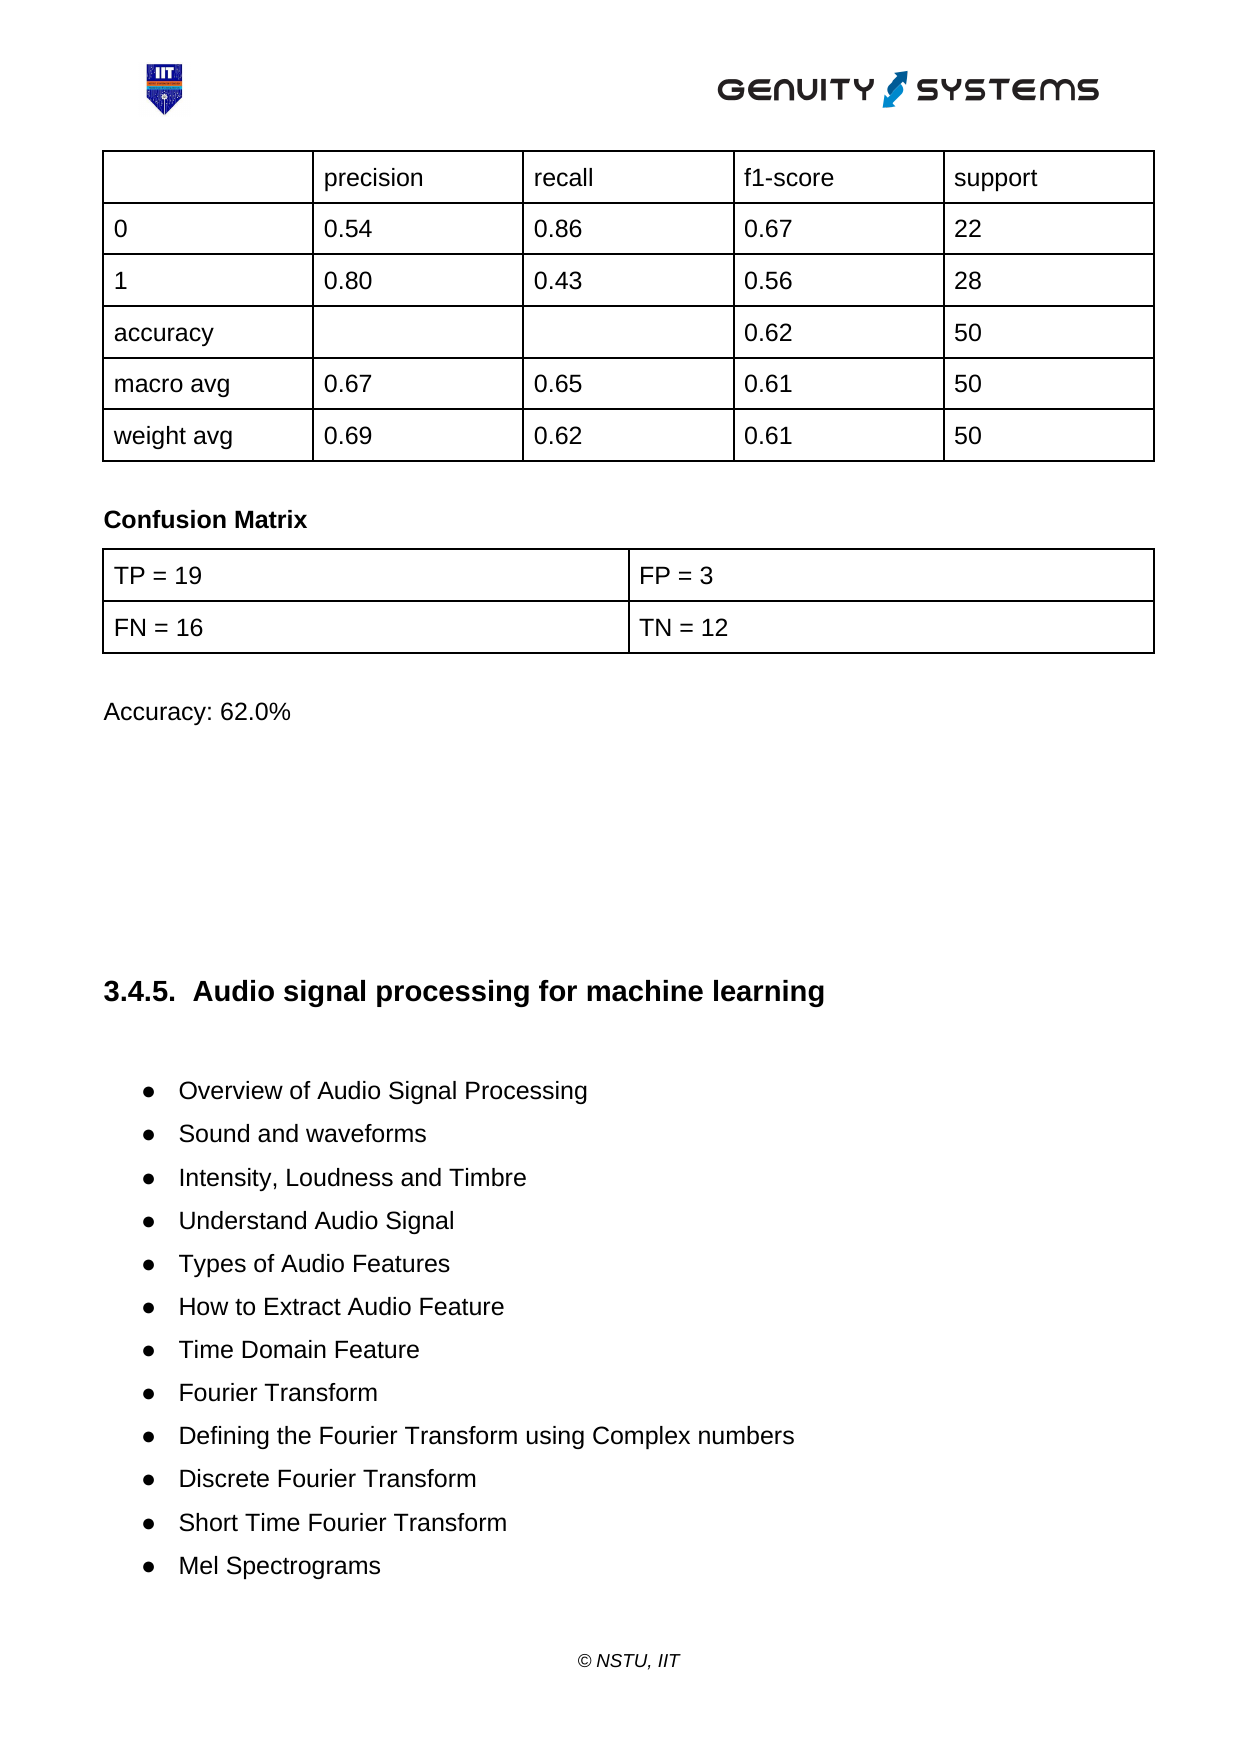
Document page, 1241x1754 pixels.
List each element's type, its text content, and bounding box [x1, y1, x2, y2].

table_cell 0.61 [735, 410, 943, 460]
table_cell 0.67 [314, 359, 522, 408]
table_header TP = 19 [104, 550, 628, 600]
table_cell 0.61 [735, 359, 943, 408]
table_header support [945, 152, 1153, 202]
table_cell 0.80 [314, 255, 522, 305]
table_cell 0.56 [735, 255, 943, 305]
list Defining the Fourier Transform using Complex numbers [141, 1421, 1153, 1450]
table_cell 0.43 [524, 255, 733, 305]
list Intensity, Loudness and Timbre [141, 1162, 1153, 1191]
list Discrete Fourier Transform [141, 1464, 1153, 1493]
table_header f1-score [735, 152, 943, 202]
list Short Time Fourier Transform [141, 1507, 1153, 1536]
list Mel Spectrograms [141, 1551, 1153, 1579]
table_cell TN = 12 [630, 602, 1153, 652]
picture [137, 62, 192, 117]
table_cell 22 [945, 204, 1153, 253]
table_cell 0.54 [314, 204, 522, 253]
table_cell FN = 16 [104, 602, 628, 652]
table_cell 0.62 [524, 410, 733, 460]
table_cell [524, 307, 733, 357]
table_cell 0.65 [524, 359, 733, 408]
table_cell 1 [104, 255, 312, 305]
picture [714, 70, 1101, 108]
list Types of Audio Features [141, 1249, 1153, 1277]
table_cell 0.67 [735, 204, 943, 253]
table_header [104, 152, 312, 202]
table_cell 50 [945, 410, 1153, 460]
table_cell 0.86 [524, 204, 733, 253]
table_header FP = 3 [630, 550, 1153, 600]
list Time Domain Feature [141, 1335, 1153, 1364]
list Overview of Audio Signal Processing [141, 1076, 1153, 1105]
table_cell [314, 307, 522, 357]
table_cell 0 [104, 204, 312, 253]
table_header recall [524, 152, 733, 202]
table_cell 0.69 [314, 410, 522, 460]
table_cell 0.62 [735, 307, 943, 357]
list Fourier Transform [141, 1378, 1153, 1407]
text Confusion Matrix [103, 505, 1153, 534]
subtitle 3.4.5. Audio signal processing for machine learning [103, 974, 1153, 1008]
table_cell 50 [945, 307, 1153, 357]
table_cell 28 [945, 255, 1153, 305]
list Sound and waveforms [141, 1119, 1153, 1148]
table_cell accuracy [104, 307, 312, 357]
table_cell macro avg [104, 359, 312, 408]
table_header precision [314, 152, 522, 202]
list Understand Audio Signal [141, 1206, 1153, 1234]
text Accuracy: 62.0% [103, 697, 1153, 726]
table_cell weight avg [104, 410, 312, 460]
list How to Extract Audio Feature [141, 1292, 1153, 1321]
table_cell 50 [945, 359, 1153, 408]
